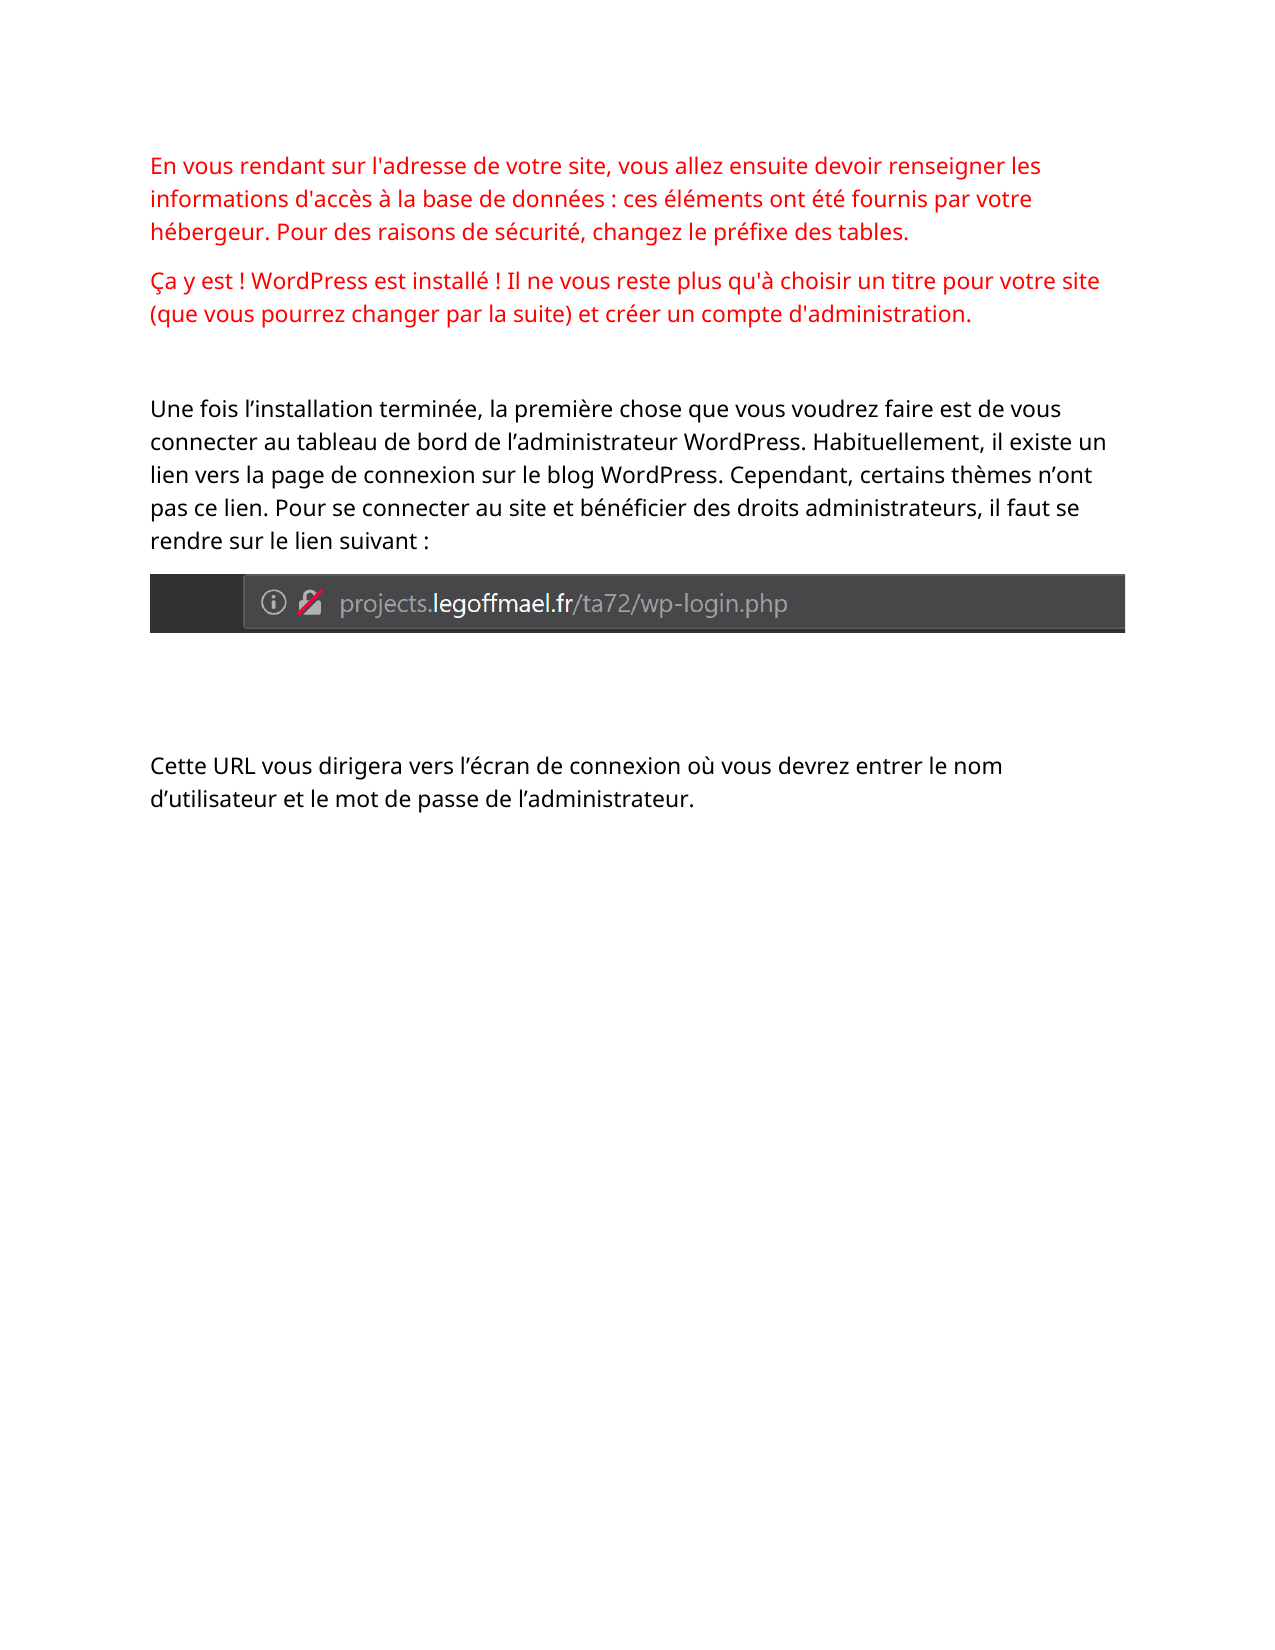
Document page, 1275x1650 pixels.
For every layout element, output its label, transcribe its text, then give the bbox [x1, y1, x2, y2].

text Une fois l’installation terminée, la première chose que vous voudrez faire est de vous connecter au tableau de bord de l’administrateur WordPress. Habituellement, il existe un lien vers la page de connexion sur le blog WordPress. Cependant, certains thèmes n’ont pas ce lien. Pour se connecter au site et bénéficier des droits administrateurs, il faut se rendre sur le lien suivant : [150, 393, 1125, 556]
text Ça y est ! WordPress est installé ! Il ne vous reste plus qu'à choisir un titre pour votre site (que vous pourrez changer par la suite) et créer un compte d'administration. [150, 265, 1125, 329]
text En vous rendant sur l'adresse de votre site, vous allez ensuite devoir renseigner les informations d'accès à la base de données : ces éléments ont été fournis par votre hébergeur. Pour des raisons de sécurité, changez le préfixe des tables. [150, 150, 1125, 247]
text Cette URL vous dirigera vers l’écran de connexion où vous devrez entrer le nom d’utilisateur et le mot de passe de l’administrateur. [150, 750, 1125, 814]
